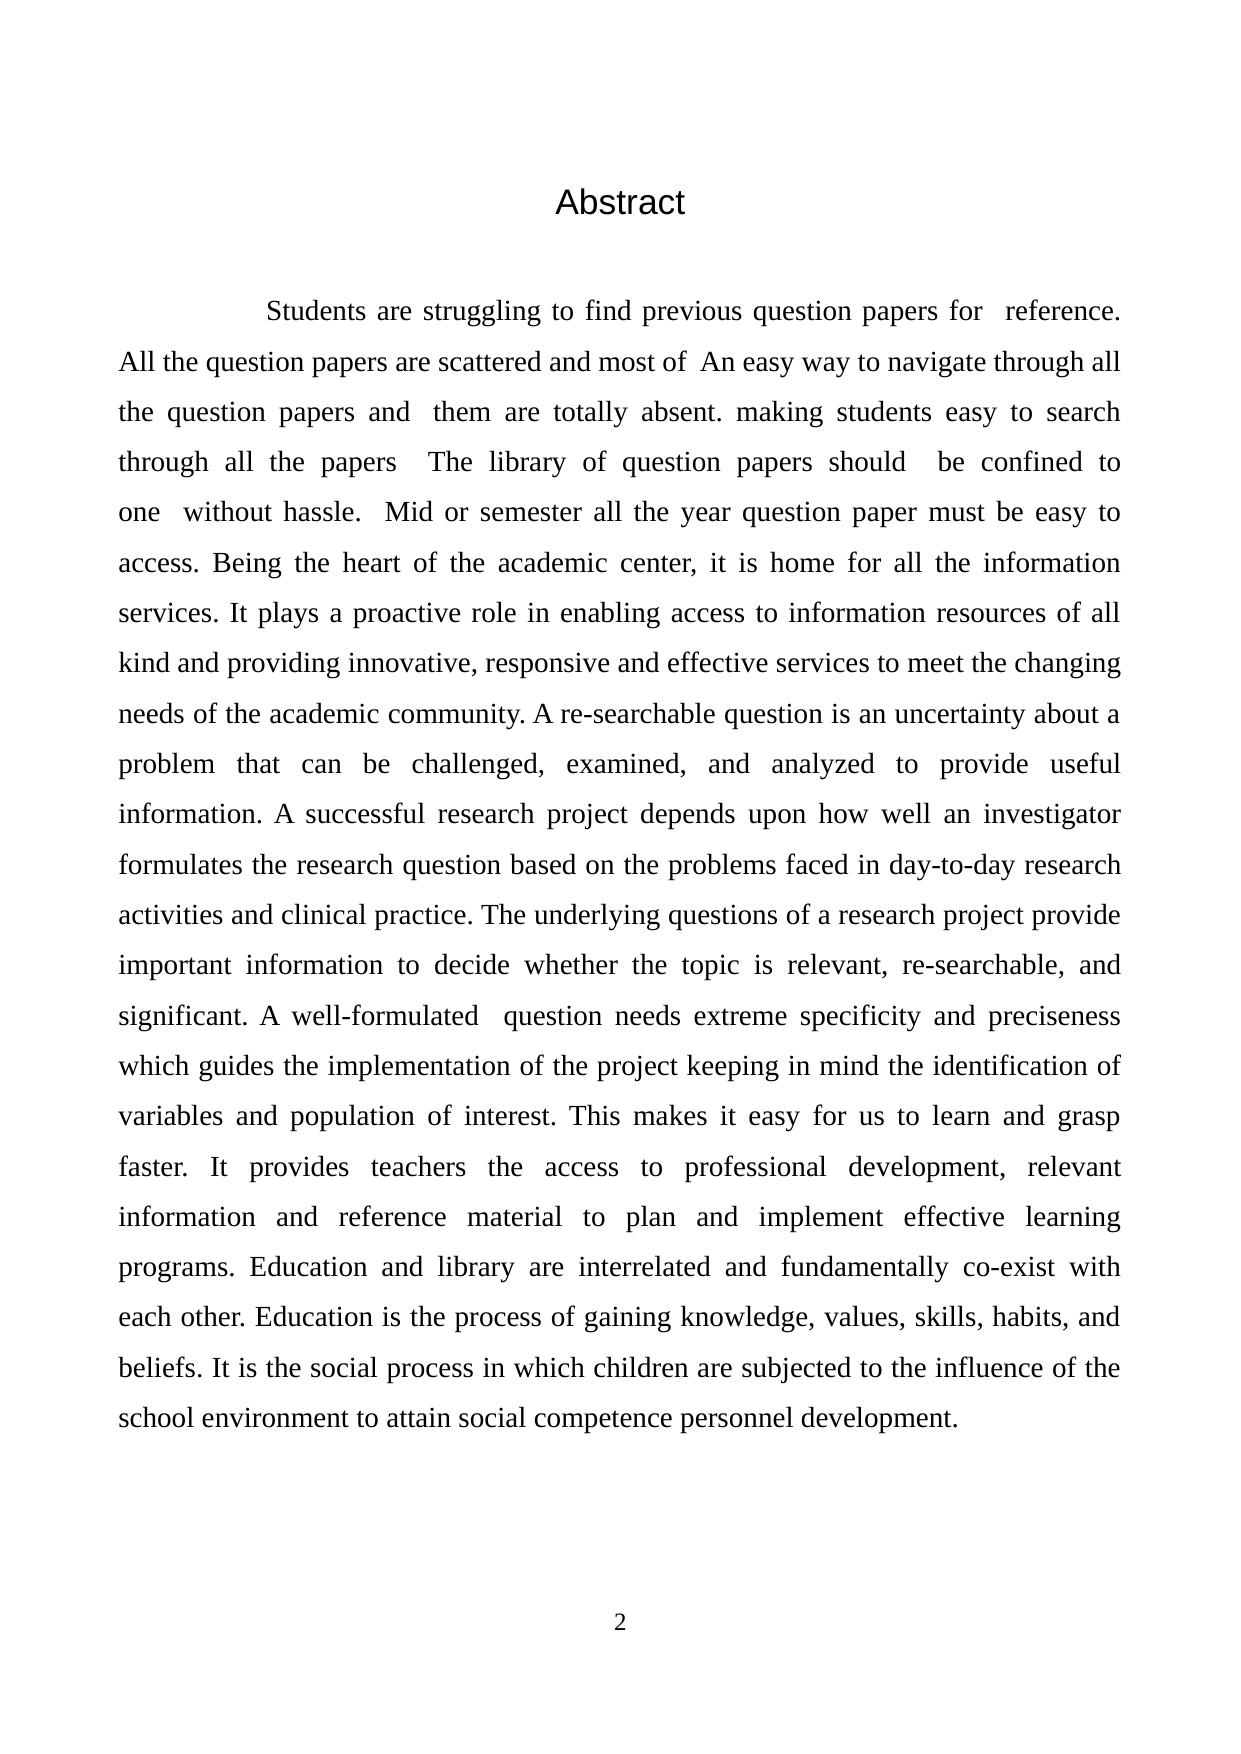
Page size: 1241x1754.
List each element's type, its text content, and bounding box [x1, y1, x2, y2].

text Students are struggling to find previous question papers forreference. All the question papers are scattered and most of An easy way to navigate through all the question papers andthem are totally absent. making students easy to search through all the papers The library of question papers should be confined to onewithout hassle. Mid or semester all the year question paper must be easy to access. Being the heart of the academic center, it is home for all the information services. It plays a proactive role in enabling access to information resources of all kind and providing innovative, responsive and effective services to meet the changing needs of the academic community. A re-searchable question is an uncertainty about a problem that can be challenged, examined, and analyzed to provide useful information. A successful research project depends upon how well an investigator formulates the research question based on the problems faced in day-to-day research activities and clinical practice. The underlying questions of a research project provide important information to decide whether the topic is relevant, re-searchable, and significant. A well-formulated question needs extreme specificity and preciseness which guides the implementation of the project keeping in mind the identification of variables and population of interest. This makes it easy for us to learn and grasp faster. It provides teachers the access to professional development, relevant information and reference material to plan and implement effective learning programs. Education and library are interrelated and fundamentally co-exist with each other. Education is the process of gaining knowledge, values, skills, habits, and beliefs. It is the social process in which children are subjected to the influence of the school environment to attain social competence personnel development. [118, 293, 1122, 1434]
subtitle Abstract [118, 181, 1122, 222]
